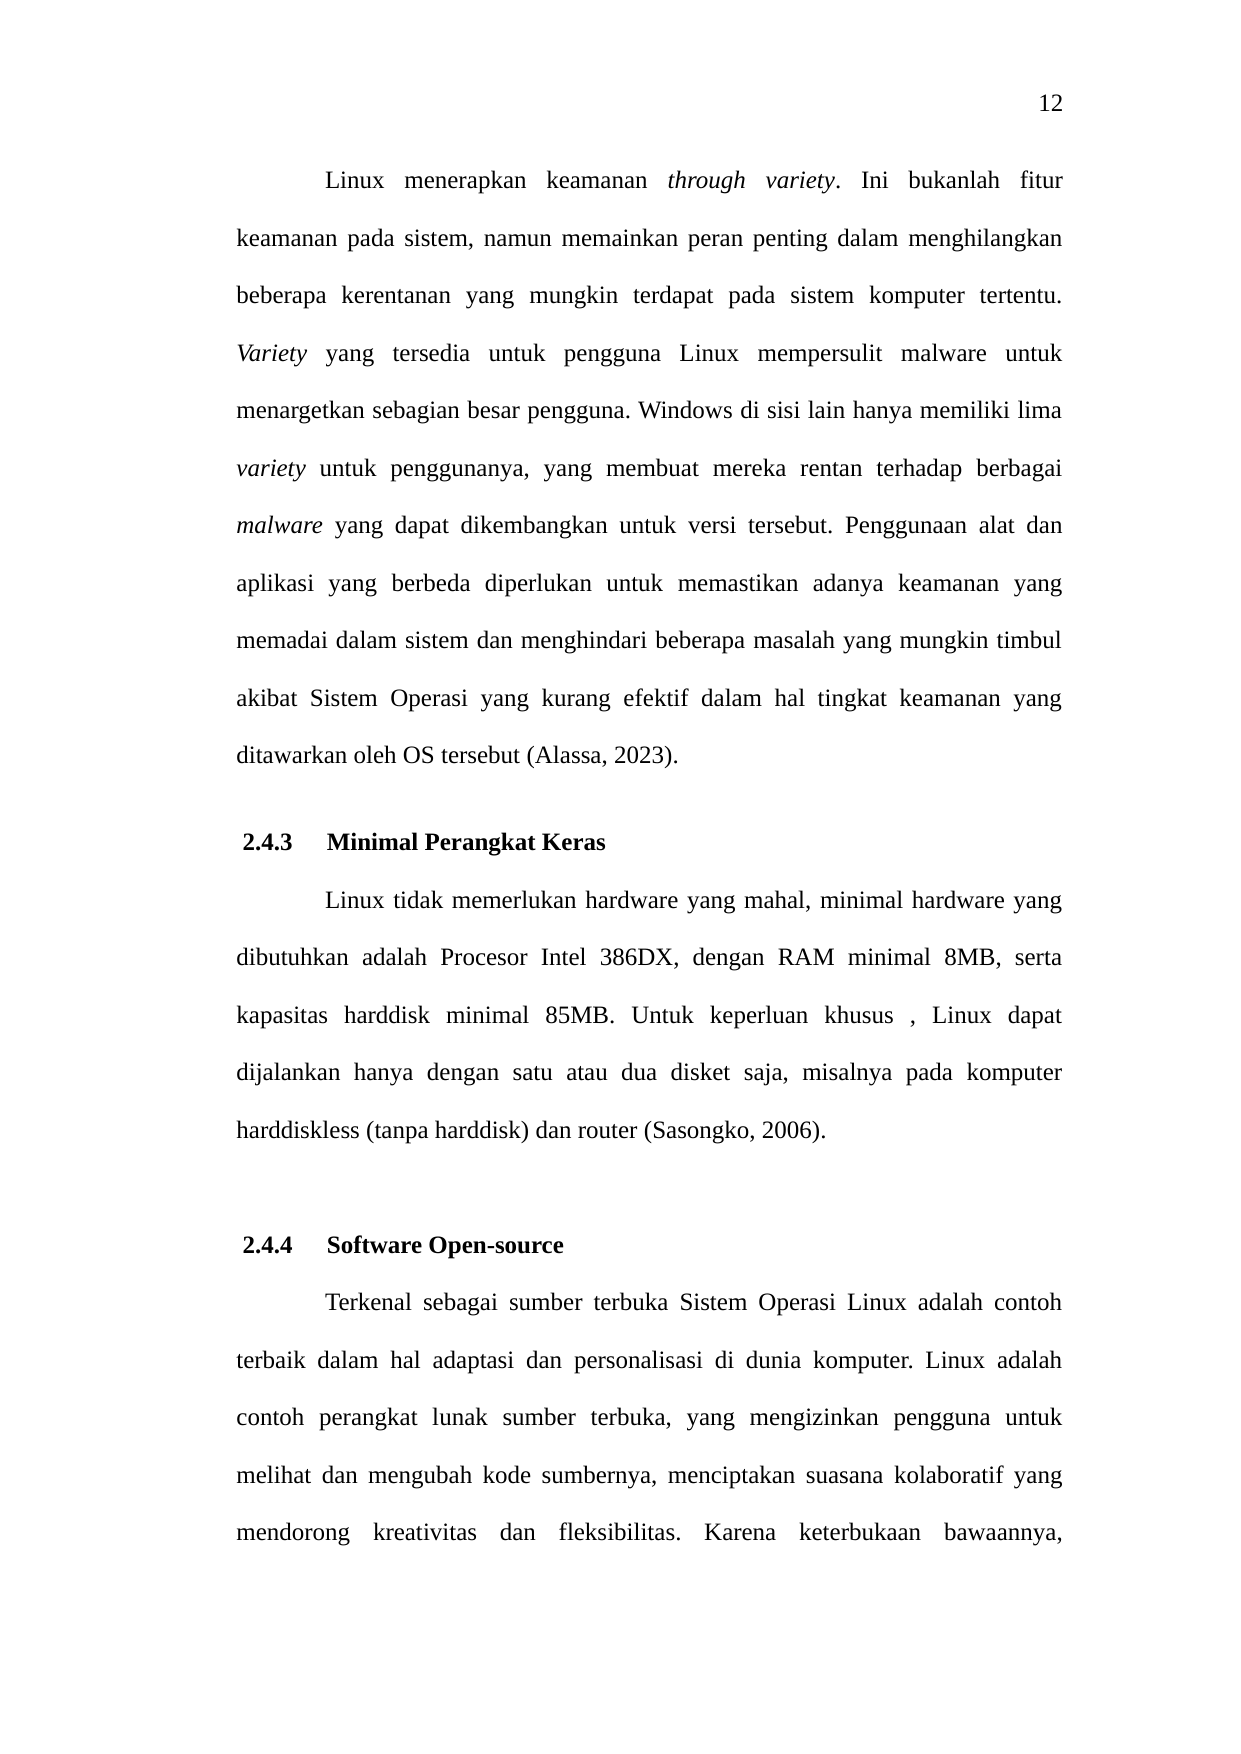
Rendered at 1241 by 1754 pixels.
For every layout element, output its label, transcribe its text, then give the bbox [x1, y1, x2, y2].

subtitle Minimal Perangkat Keras [236, 827, 1063, 856]
subtitle Software Open-source [236, 1230, 1063, 1258]
text Terkenal sebagai sumber terbuka Sistem Operasi Linux adalah contoh terbaik dalam hal adaptasi dan personalisasi di dunia komputer. Linux adalah contoh perangkat lunak sumber terbuka, yang mengizinkan pengguna untuk melihat dan mengubah kode sumbernya, menciptakan suasana kolaboratif yang mendorong kreativitas dan fleksibilitas. Karena keterbukaan bawaannya, [236, 1287, 1063, 1546]
text Linux menerapkan keamanan through variety. Ini bukanlah fitur keamanan pada sistem, namun memainkan peran penting dalam menghilangkan beberapa kerentanan yang mungkin terdapat pada sistem komputer tertentu. Variety yang tersedia untuk pengguna Linux mempersulit malware untuk menargetkan sebagian besar pengguna. Windows di sisi lain hanya memiliki lima variety untuk penggunanya, yang membuat mereka rentan terhadap berbagai malware yang dapat dikembangkan untuk versi tersebut. Penggunaan alat dan aplikasi yang berbeda diperlukan untuk memastikan adanya keamanan yang memadai dalam sistem dan menghindari beberapa masalah yang mungkin timbul akibat Sistem Operasi yang kurang efektif dalam hal tingkat keamanan yang ditawarkan oleh OS tersebut (Alassa, 2023)⁠. [236, 165, 1063, 769]
text Linux tidak memerlukan hardware yang mahal, minimal hardware yang dibutuhkan adalah Procesor Intel 386DX, dengan RAM minimal 8MB, serta kapasitas harddisk minimal 85MB. Untuk keperluan khusus , Linux dapat dijalankan hanya dengan satu atau dua disket saja, misalnya pada komputer harddiskless (tanpa harddisk) dan router (Sasongko, 2006)⁠. [236, 885, 1063, 1143]
